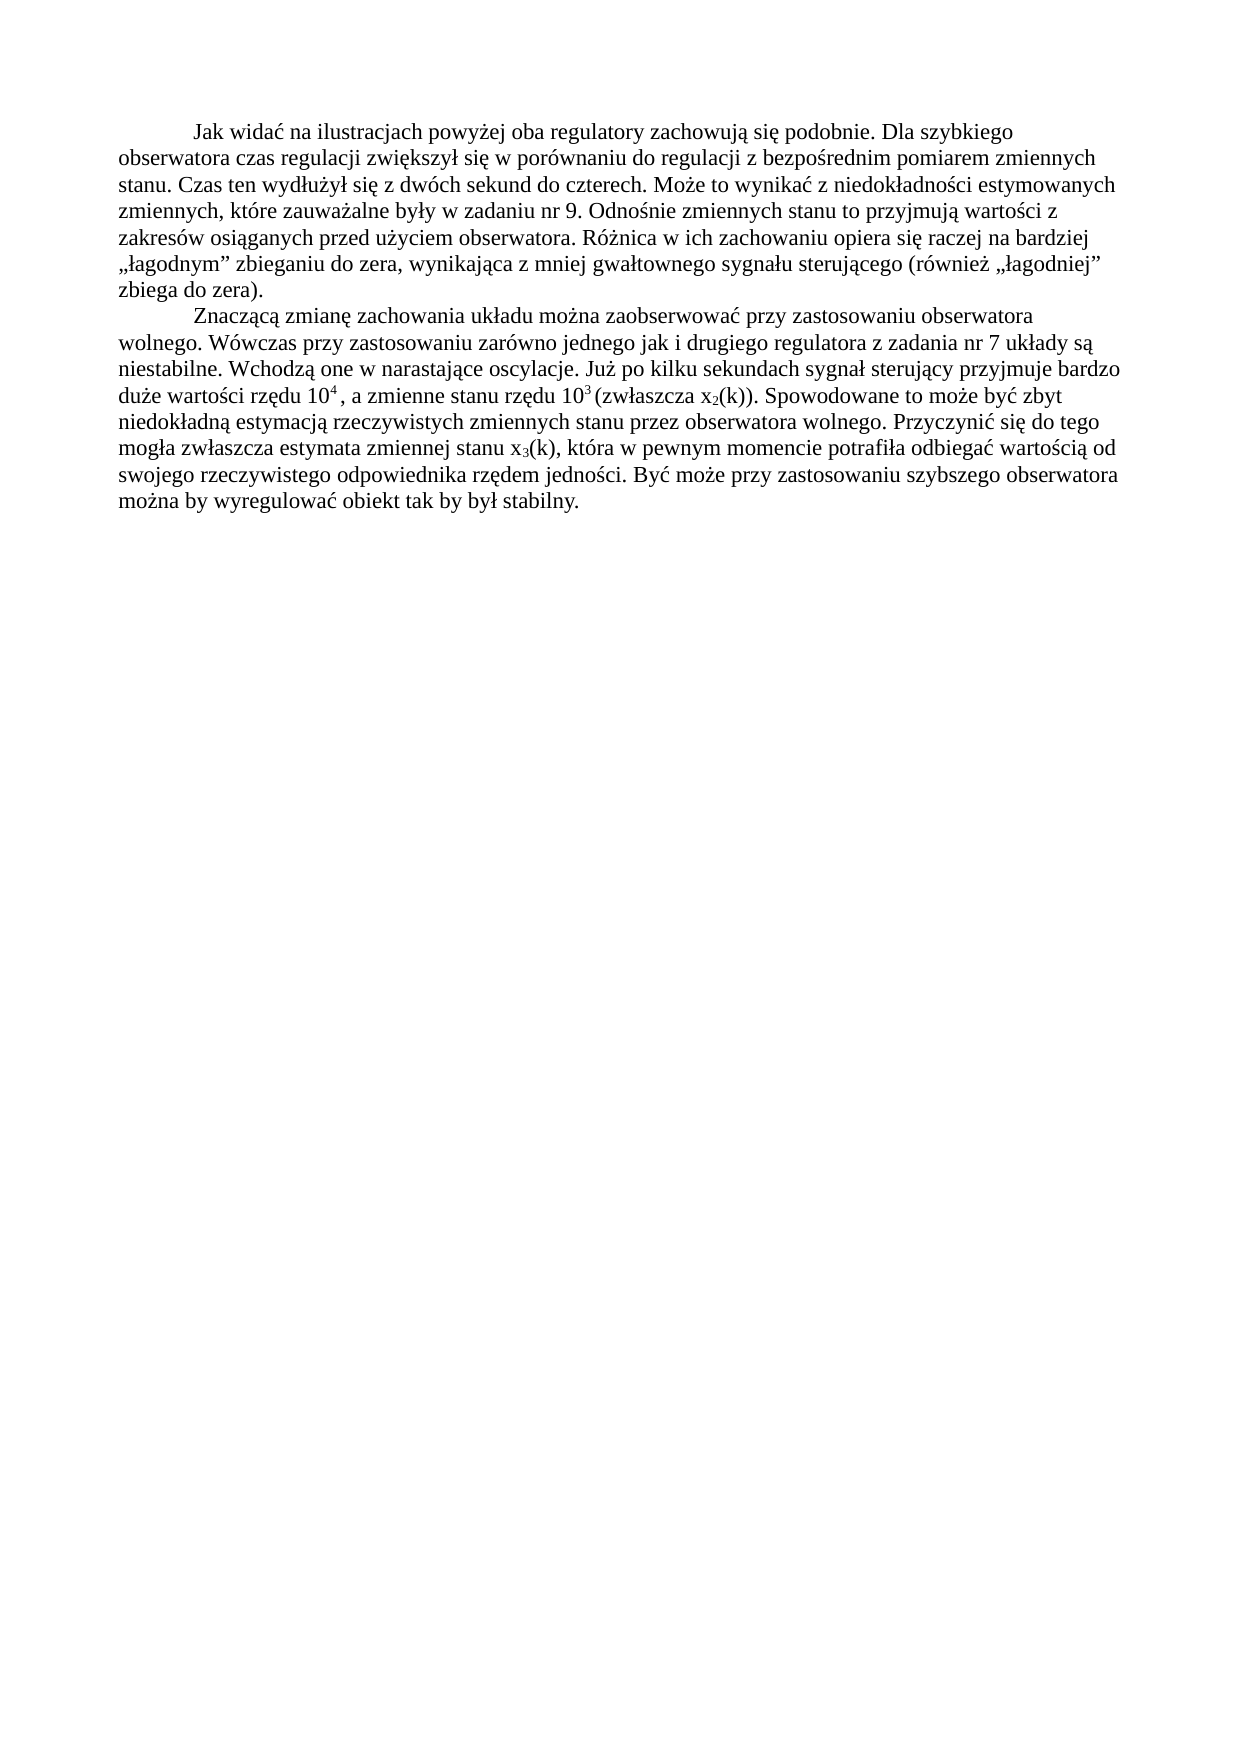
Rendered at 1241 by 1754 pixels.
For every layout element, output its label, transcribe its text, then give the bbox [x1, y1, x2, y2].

text Jak widać na ilustracjach powyżej oba regulatory zachowują się podobnie. Dla szybkiego obserwatora czas regulacji zwiększył się w porównaniu do regulacji z bezpośrednim pomiarem zmiennych stanu. Czas ten wydłużył się z dwóch sekund do czterech. Może to wynikać z niedokładności estymowanych zmiennych, które zauważalne były w zadaniu nr 9. Odnośnie zmiennych stanu to przyjmują wartości z zakresów osiąganych przed użyciem obserwatora. Różnica w ich zachowaniu opiera się raczej na bardziej „łagodnym” zbieganiu do zera, wynikająca z mniej gwałtownego sygnału sterującego (również „łagodniej” zbiega do zera). [118, 118, 1122, 303]
text Znaczącą zmianę zachowania układu można zaobserwować przy zastosowaniu obserwatora wolnego. Wówczas przy zastosowaniu zarówno jednego jak i drugiego regulatora z zadania nr 7 układy są niestabilne. Wchodzą one w narastające oscylacje. Już po kilku sekundach sygnał sterujący przyjmuje bardzo duże wartości rzędu 104 , a zmienne stanu rzędu 103 (zwłaszcza x2(k)). Spowodowane to może być zbyt niedokładną estymacją rzeczywistych zmiennych stanu przez obserwatora wolnego. Przyczynić się do tego mogła zwłaszcza estymata zmiennej stanu x3(k), która w pewnym momencie potrafiła odbiegać wartością od swojego rzeczywistego odpowiednika rzędem jedności. Być może przy zastosowaniu szybszego obserwatora można by wyregulować obiekt tak by był stabilny. [118, 303, 1122, 513]
